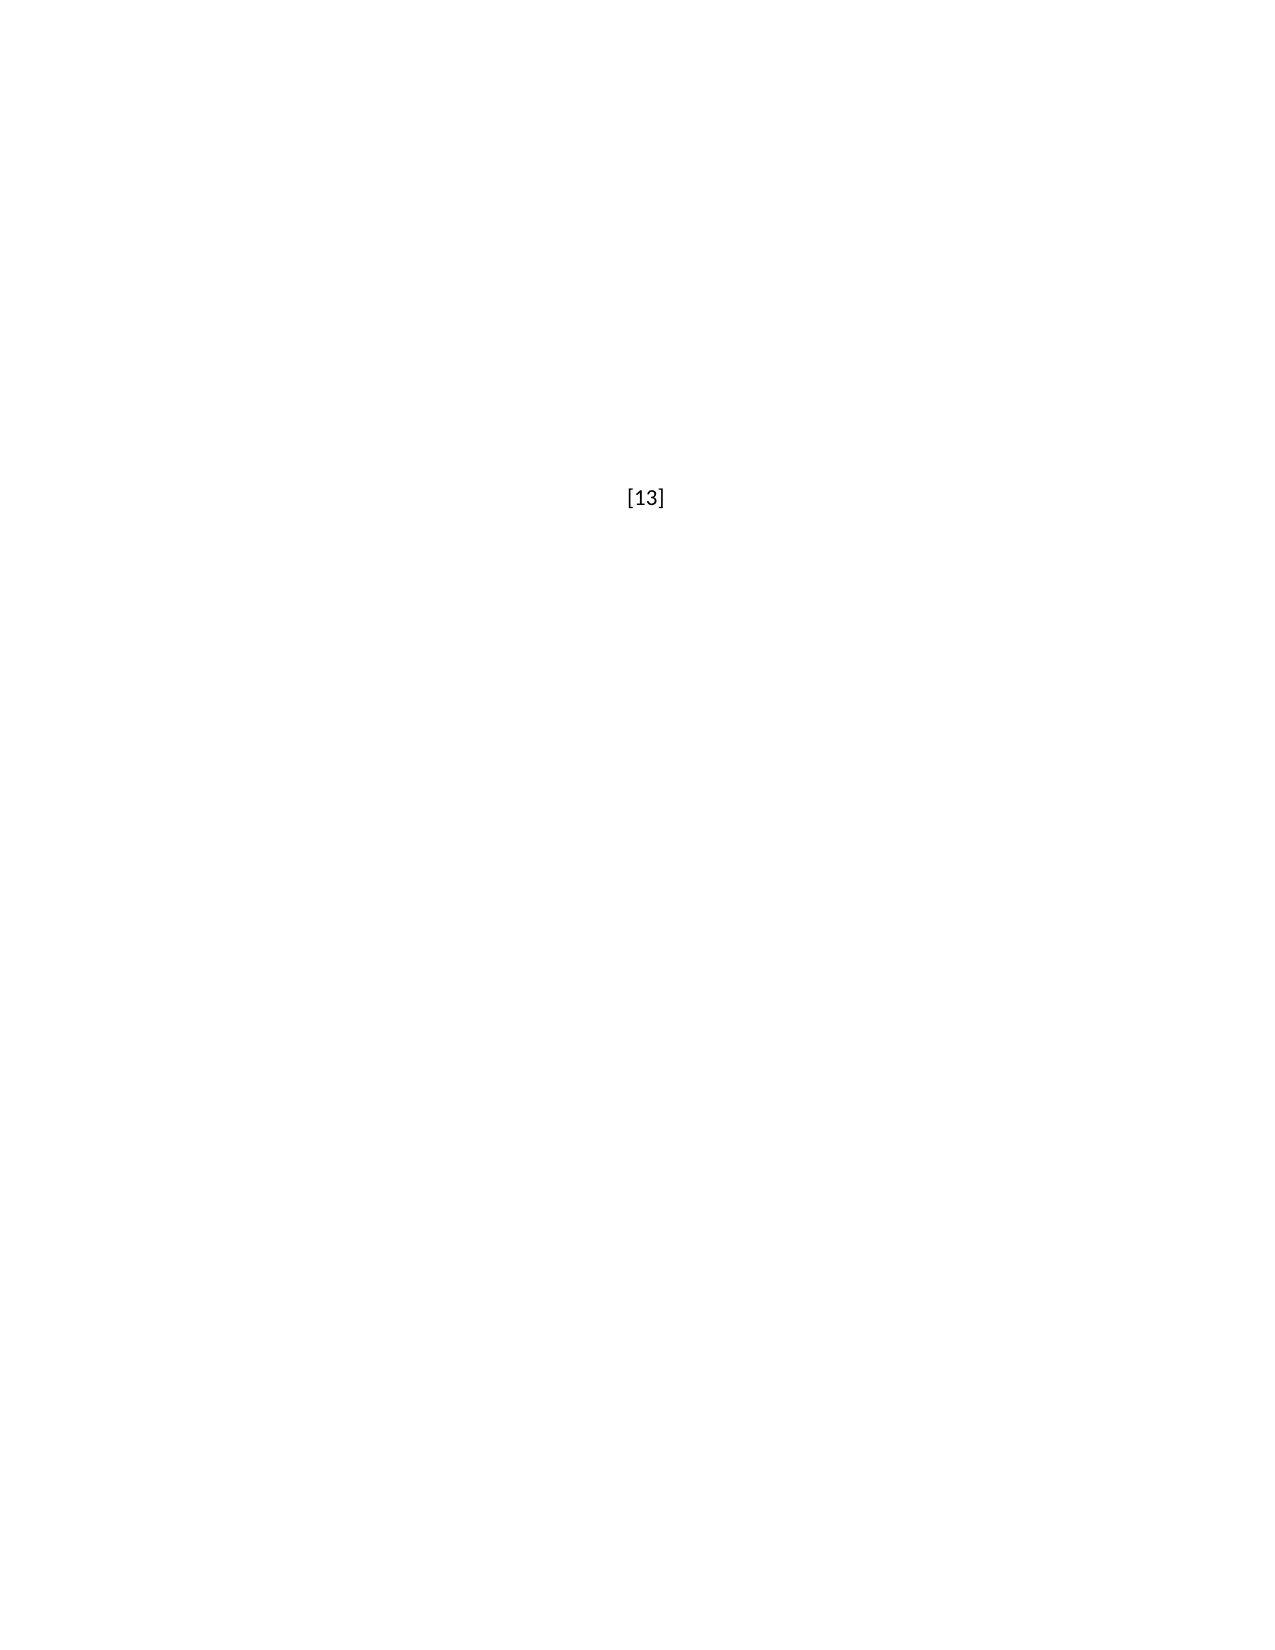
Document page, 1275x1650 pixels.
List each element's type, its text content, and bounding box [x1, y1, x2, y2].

text [12] [135, 483, 1156, 511]
